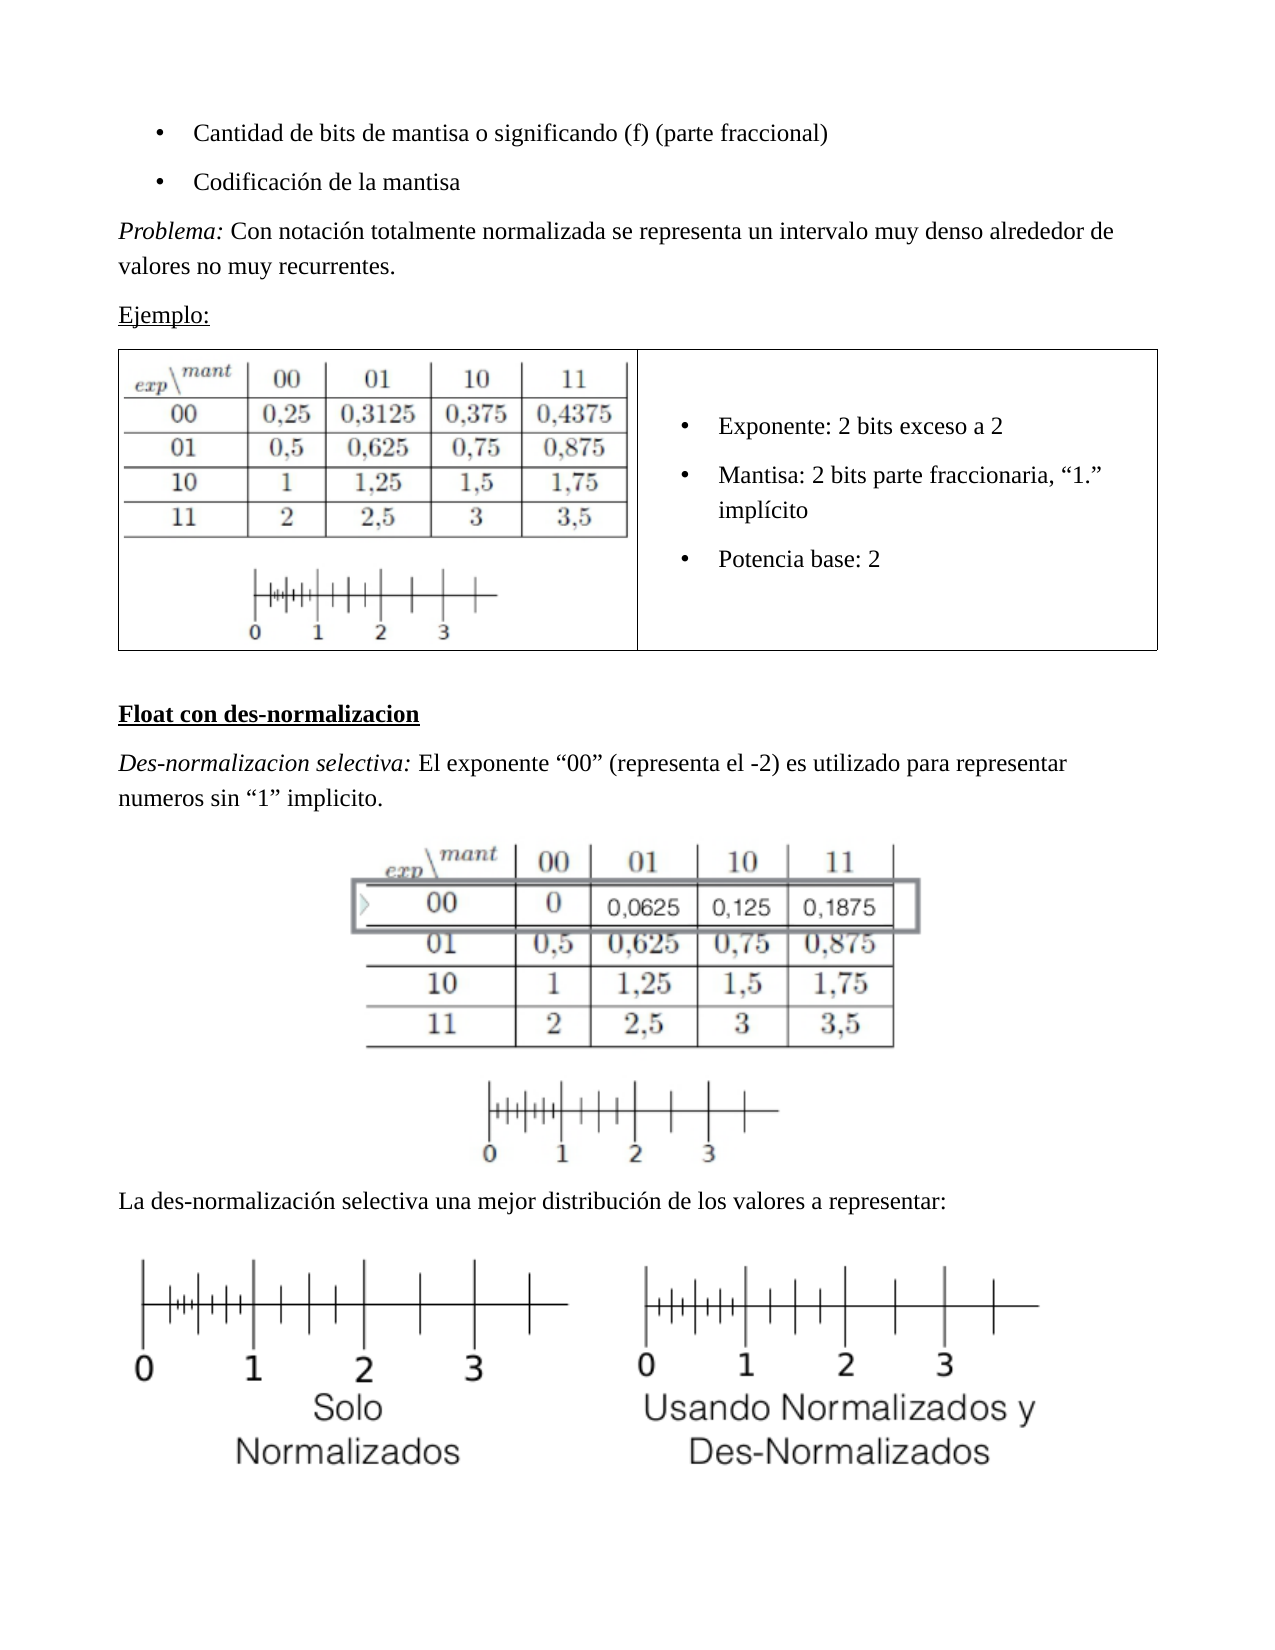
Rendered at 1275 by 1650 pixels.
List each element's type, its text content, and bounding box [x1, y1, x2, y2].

text La des-normalización selectiva una mejor distribución de los valores a representar: [118, 1186, 1157, 1215]
text Ejemplo: [118, 300, 1157, 328]
table_header [119, 350, 637, 650]
table_header Exponente: 2 bits exceso a 2 Mantisa: 2 bits parte fraccionaria, “1.” implícito Potencia base: 2 [638, 350, 1157, 650]
text Float con des-normalizacion [118, 699, 1157, 728]
text Des-normalizacion selectiva: El exponente “00” (representa el -2) es utilizado para representar numeros sin “1” implicito. [118, 748, 1157, 811]
list Cantidad de bits de mantisa o significando (f) (parte fraccional) [156, 118, 1157, 147]
picture [346, 831, 929, 1167]
picture [118, 1235, 1051, 1497]
picture [123, 354, 632, 645]
list Codificación de la mantisa [156, 167, 1157, 196]
text Problema: Con notación totalmente normalizada se representa un intervalo muy denso alrededor de valores no muy recurrentes. [118, 216, 1157, 279]
